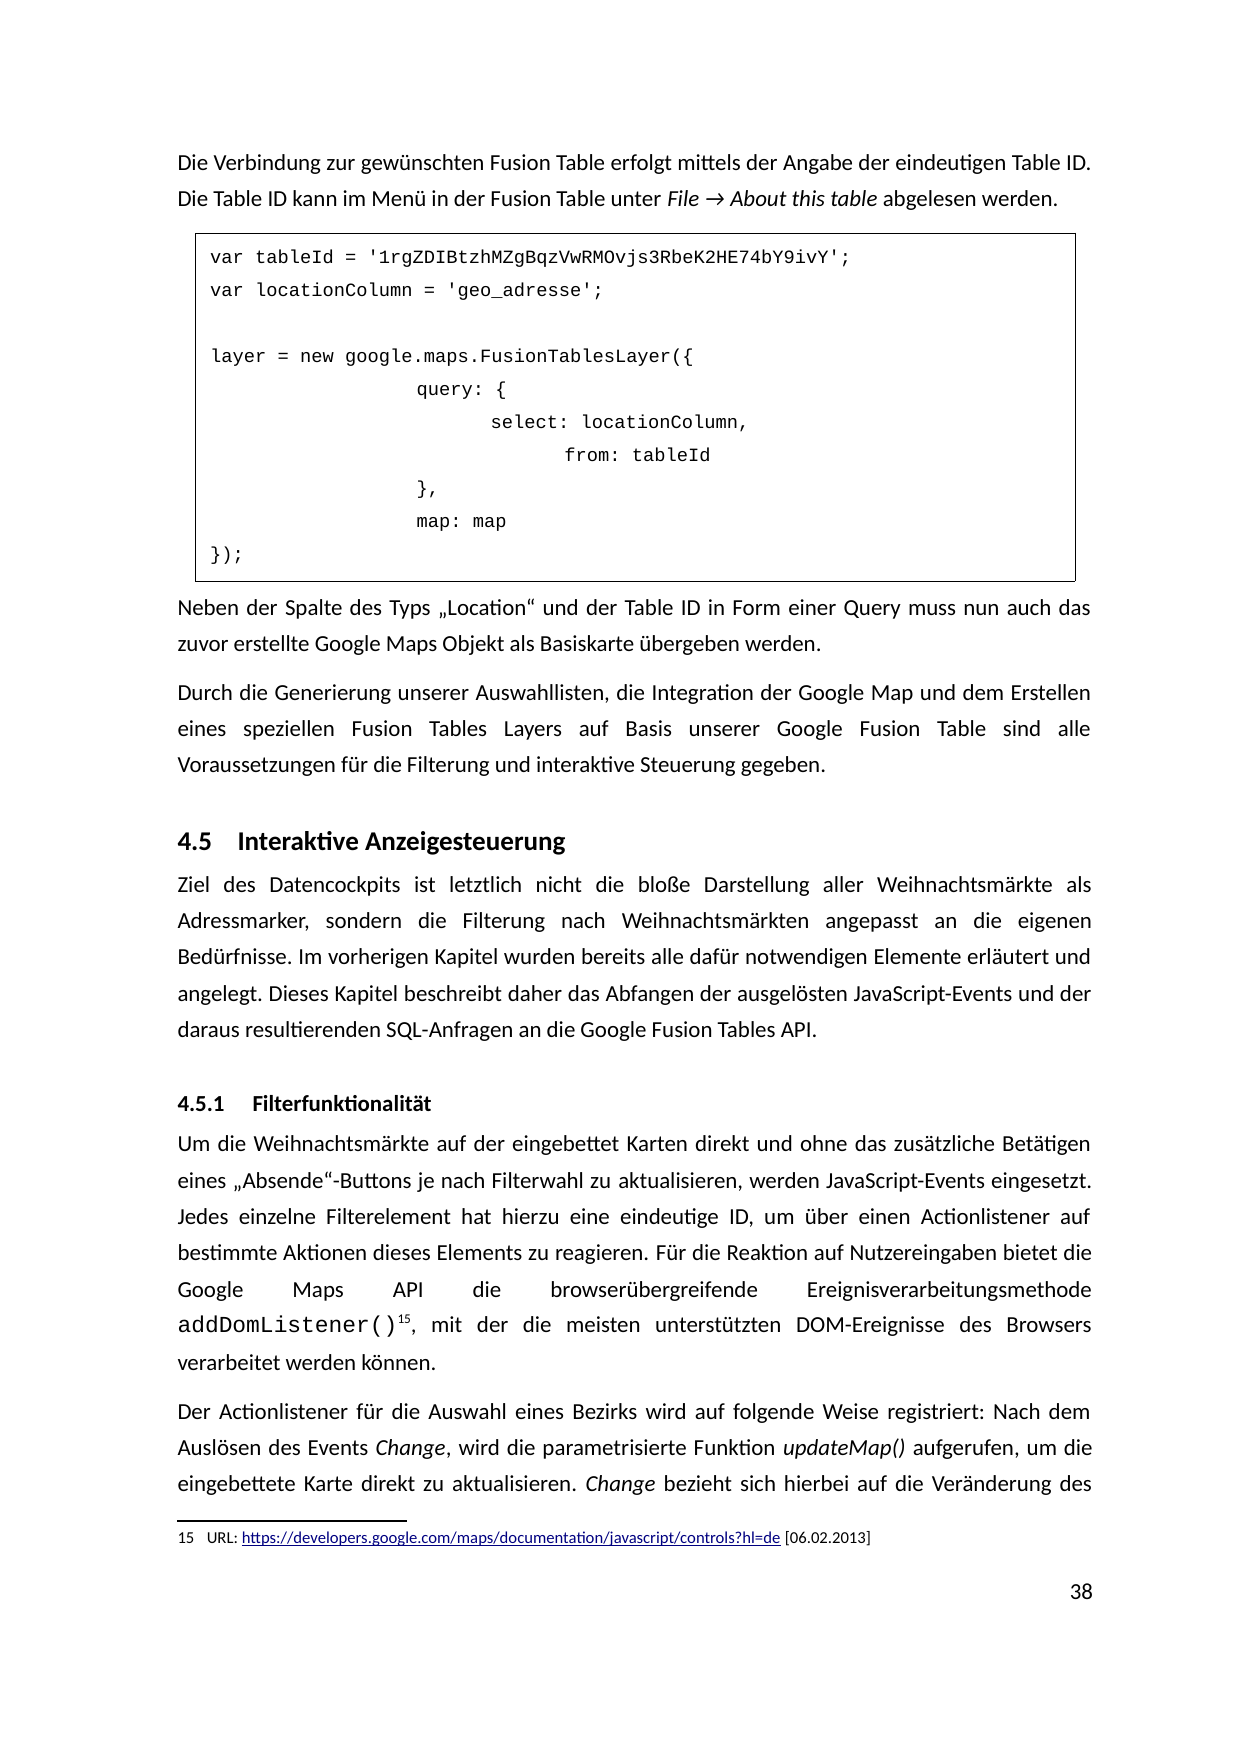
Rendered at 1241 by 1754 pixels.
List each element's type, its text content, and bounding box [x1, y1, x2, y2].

subtitle Interaktive Anzeigesteuerung [177, 824, 1093, 857]
text Um die Weihnachtsmärkte auf der eingebettet Karten direkt und ohne das zusätzliche Betätigen eines „Absende“-Buttons je nach Filterwahl zu aktualisieren, werden JavaScript-Events eingesetzt. Jedes einzelne Filterelement hat hierzu eine eindeutige ID, um über einen Actionlistener auf bestimmte Aktionen dieses Elements zu reagieren. Für die Reaktion auf Nutzereingaben bietet die Google Maps API die browserübergreifende Ereignisverarbeitungsmethode addDomListener(), mit der die meisten unterstützten DOM-Ereignisse des Browsers verarbeitet werden können. [177, 1129, 1093, 1376]
text Der Actionlistener für die Auswahl eines Bezirks wird auf folgende Weise registriert: Nach dem Auslösen des Events Change, wird die parametrisierte Funktion updateMap() aufgerufen, um die eingebettete Karte direkt zu aktualisieren. Change bezieht sich hierbei auf die Veränderung des [177, 1397, 1093, 1498]
text }, [196, 464, 1075, 497]
text select: locationColumn, [196, 398, 1075, 431]
text var locationColumn = 'geo_adresse'; [196, 266, 1075, 302]
text }); [196, 530, 1075, 581]
text map: map [196, 497, 1075, 530]
text var tableId = '1rgZDIBtzhMZgBqzVwRMOvjs3RbeK2HE74bY9ivY'; [196, 234, 1075, 266]
text Die Verbindung zur gewünschten Fusion Table erfolgt mittels der Angabe der eindeutigen Table ID. Die Table ID kann im Menü in der Fusion Table unter File → About this table abgelesen werden. [177, 148, 1093, 212]
text Ziel des Datencockpits ist letztlich nicht die bloße Darstellung aller Weihnachtsmärkte als Adressmarker, sondern die Filterung nach Weihnachtsmärkten angepasst an die eigenen Bedürfnisse. Im vorherigen Kapitel wurden bereits alle dafür notwendigen Elemente erläutert und angelegt. Dieses Kapitel beschreibt daher das Abfangen der ausgelösten JavaScript-Events und der daraus resultierenden SQL-Anfragen an die Google Fusion Tables API. [177, 870, 1093, 1043]
text layer = new google.maps.FusionTablesLayer({ [196, 332, 1075, 365]
text Durch die Generierung unserer Auswahllisten, die Integration der Google Map und dem Erstellen eines speziellen Fusion Tables Layers auf Basis unserer Google Fusion Table sind alle Voraussetzungen für die Filterung und interaktive Steuerung gegeben. [177, 678, 1093, 778]
text URL: https://developers.google.com/maps/documentation/javascript/controls?hl=de [06.02.2013] [177, 1527, 1093, 1547]
text Neben der Spalte des Typs „Location“ und der Table ID in Form einer Query muss nun auch das zuvor erstellte Google Maps Objekt als Basiskarte übergeben werden. [177, 593, 1093, 657]
text query: { [196, 365, 1075, 398]
text from: tableId [196, 431, 1075, 464]
subtitle Filterfunktionalität [177, 1089, 1093, 1117]
